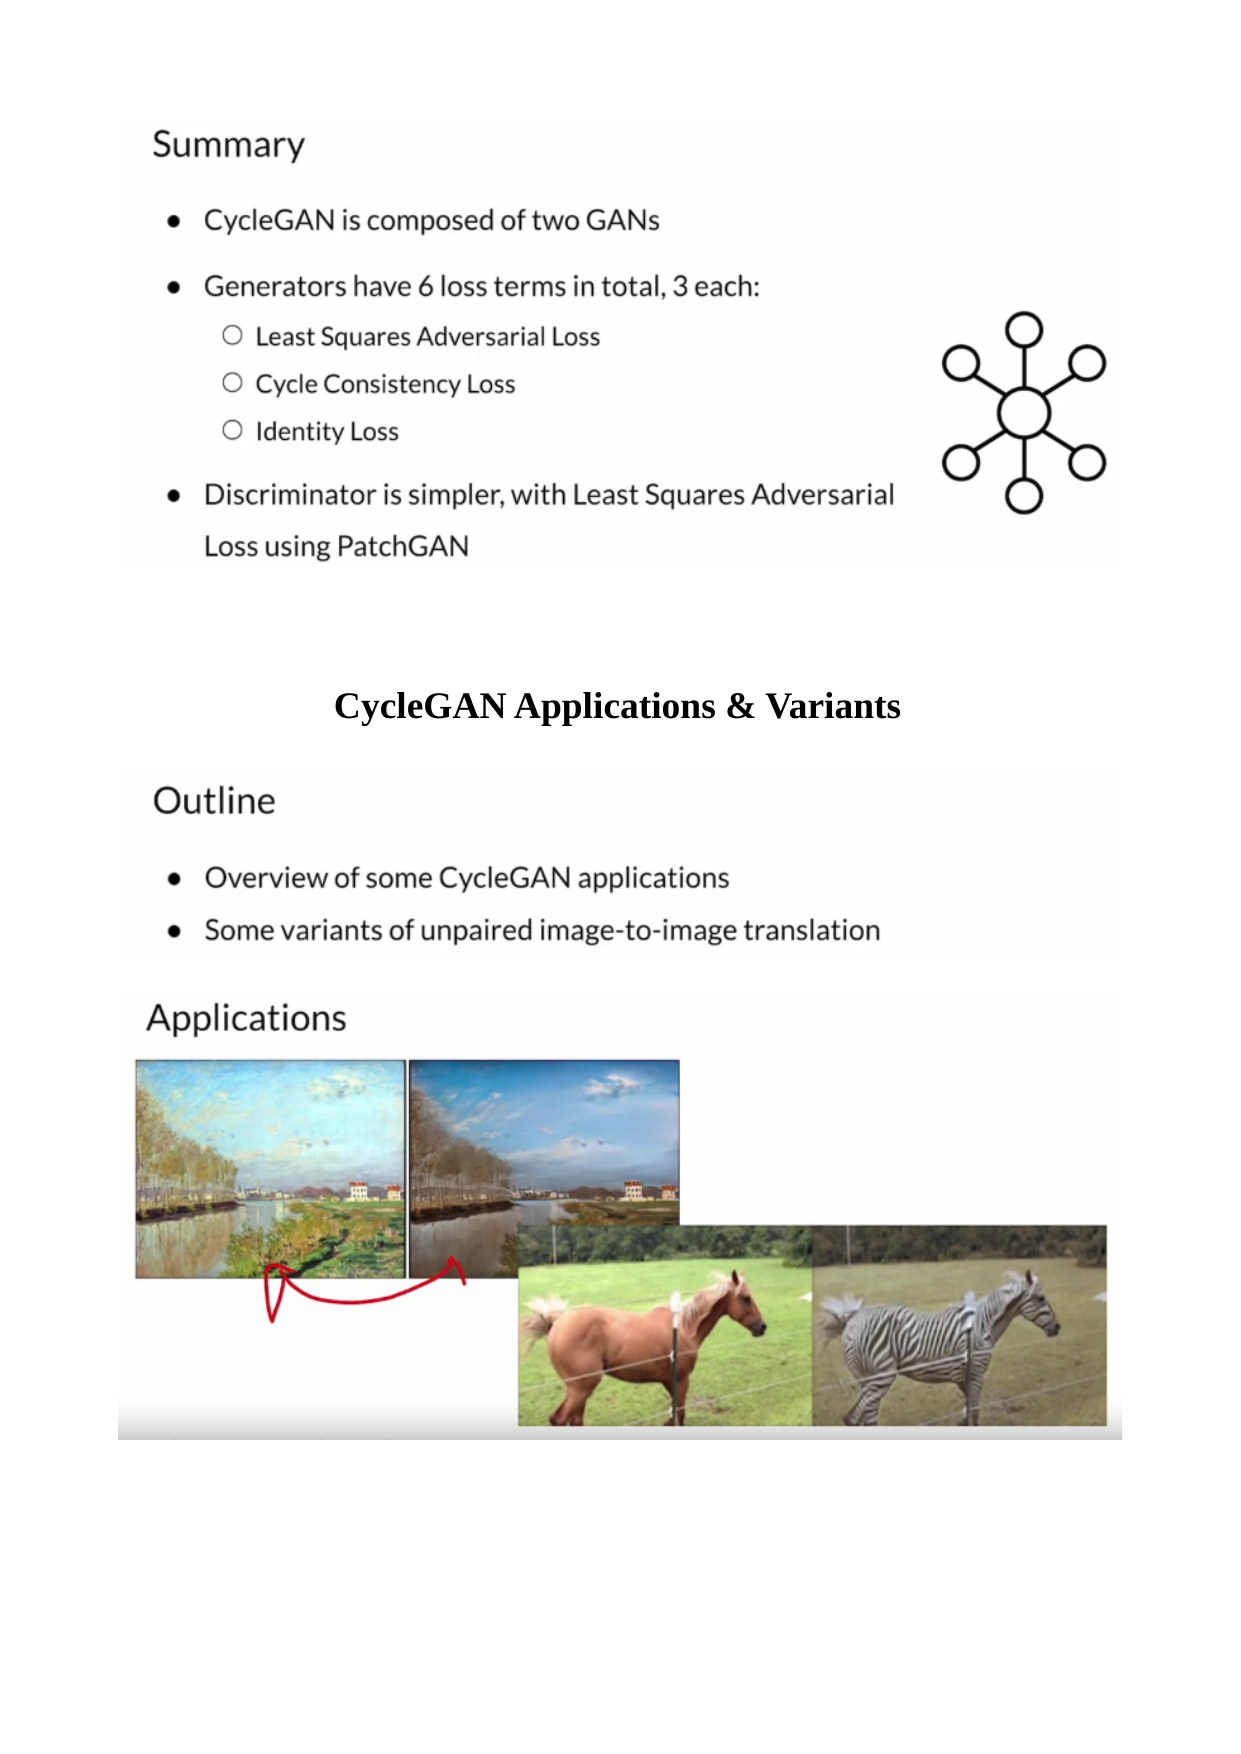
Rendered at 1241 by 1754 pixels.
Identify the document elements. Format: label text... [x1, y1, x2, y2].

subtitle CycleGAN Applications & Variants [118, 684, 1122, 727]
picture [118, 768, 1123, 965]
picture [118, 118, 1123, 573]
picture [118, 993, 1123, 1440]
